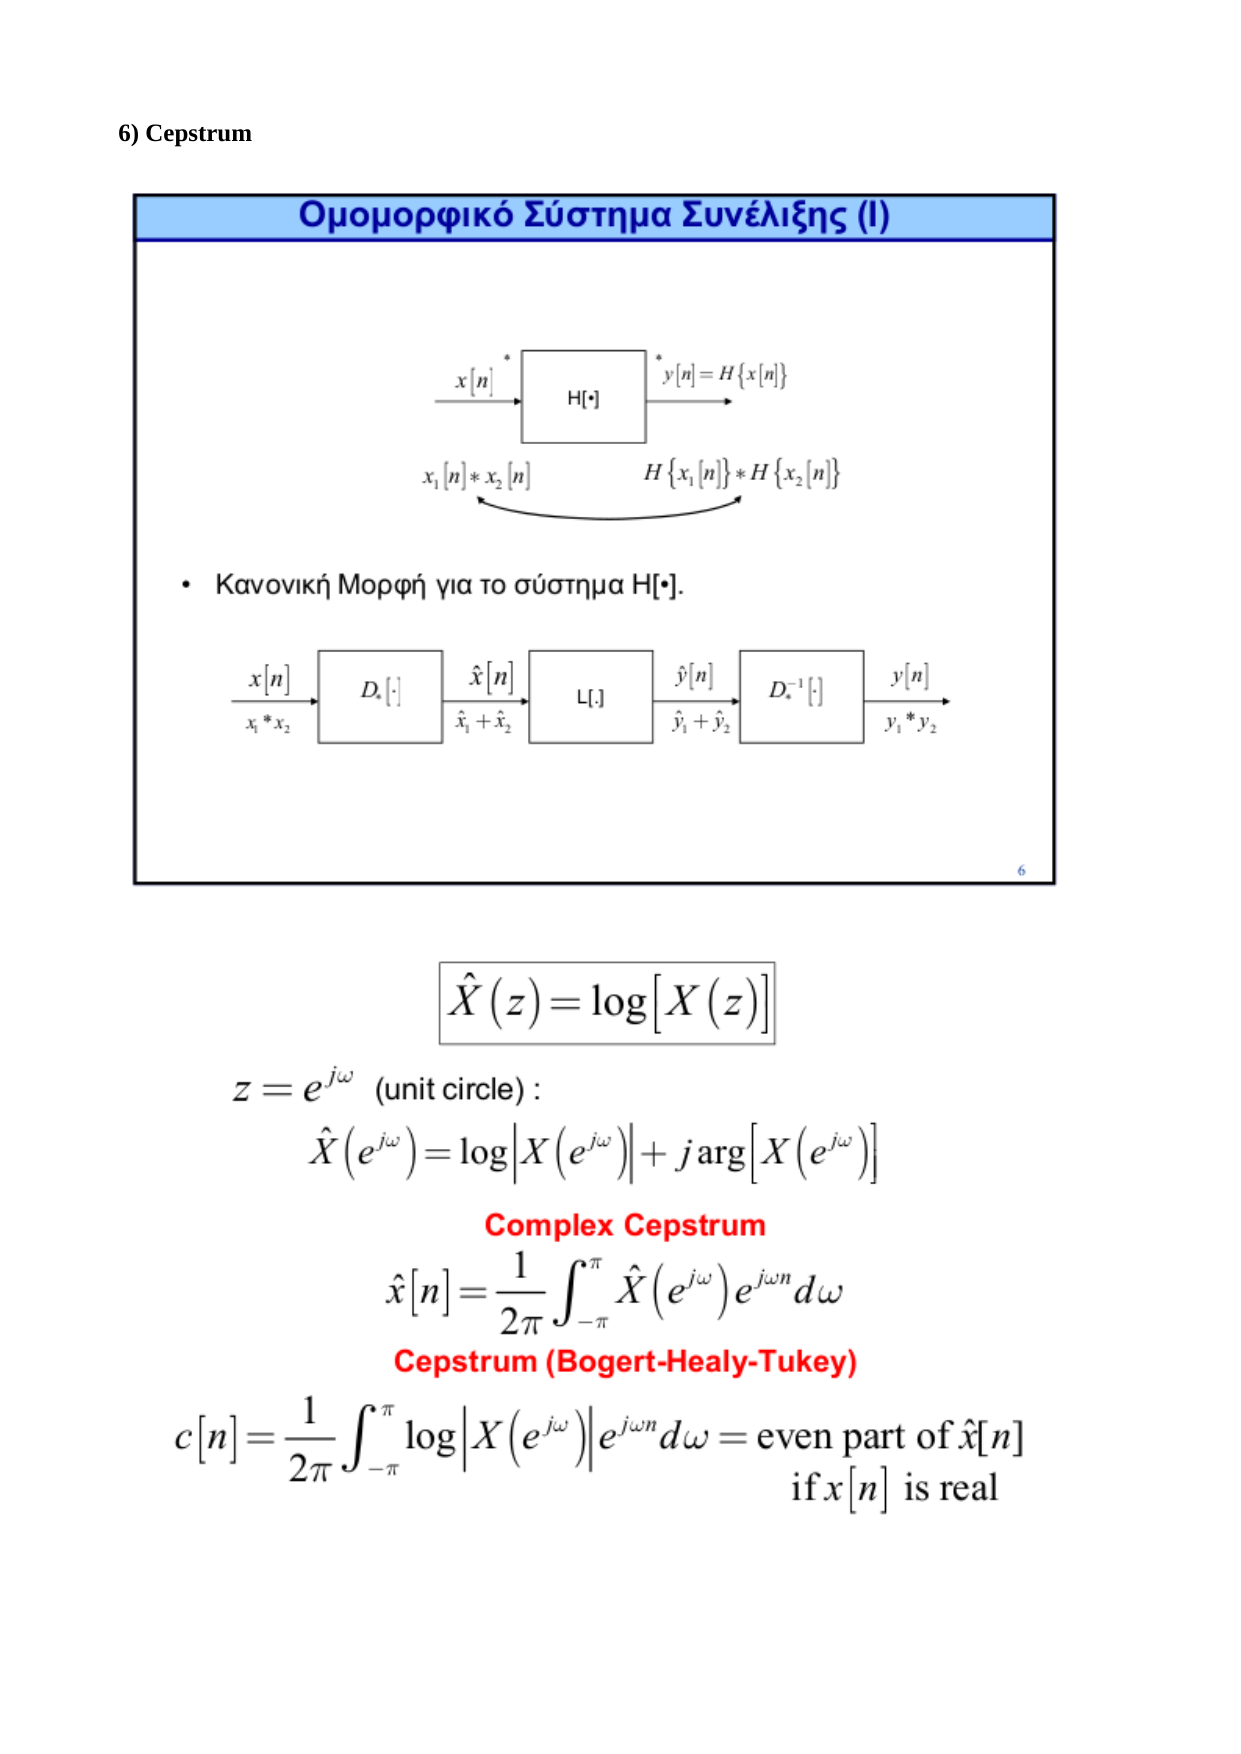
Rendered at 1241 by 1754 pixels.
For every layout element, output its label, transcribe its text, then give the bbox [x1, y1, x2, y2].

picture [156, 929, 1043, 1530]
picture [111, 175, 1075, 896]
text 6) Cepstrum [118, 118, 1122, 147]
